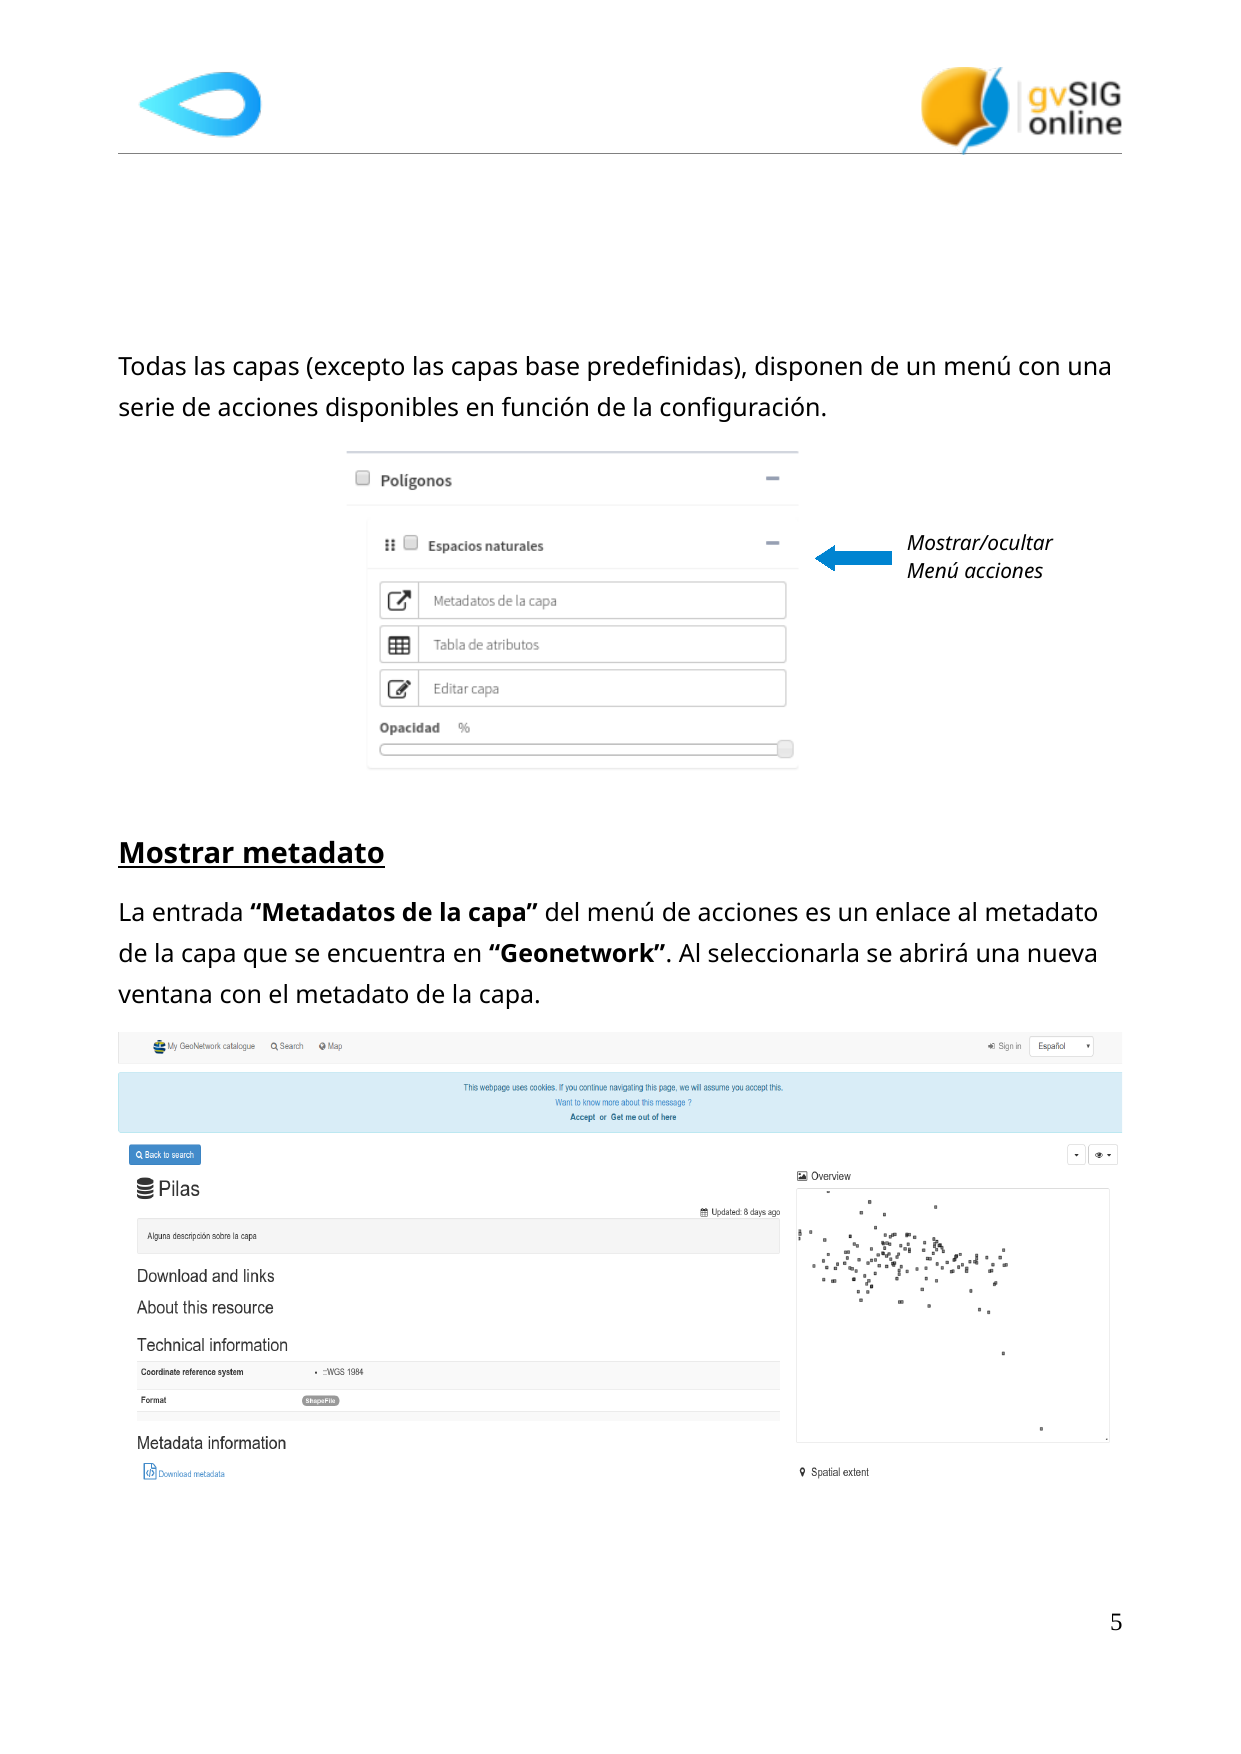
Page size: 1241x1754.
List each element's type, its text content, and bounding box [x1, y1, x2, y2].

picture [921, 67, 1122, 155]
picture [119, 62, 282, 154]
text Mostrar metadato [118, 833, 1122, 872]
text La entrada “Metadatos de la capa” del menú de acciones es un enlace al metadato de la capa que se encuentra en “Geonetwork”. Al seleccionarla se abrirá una nueva ventana con el metadato de la capa. [118, 895, 1122, 1011]
picture [346, 451, 807, 790]
picture [118, 1032, 1123, 1481]
text Todas las capas (excepto las capas base predefinidas), disponen de un menú con una serie de acciones disponibles en función de la configuración. [118, 348, 1122, 423]
